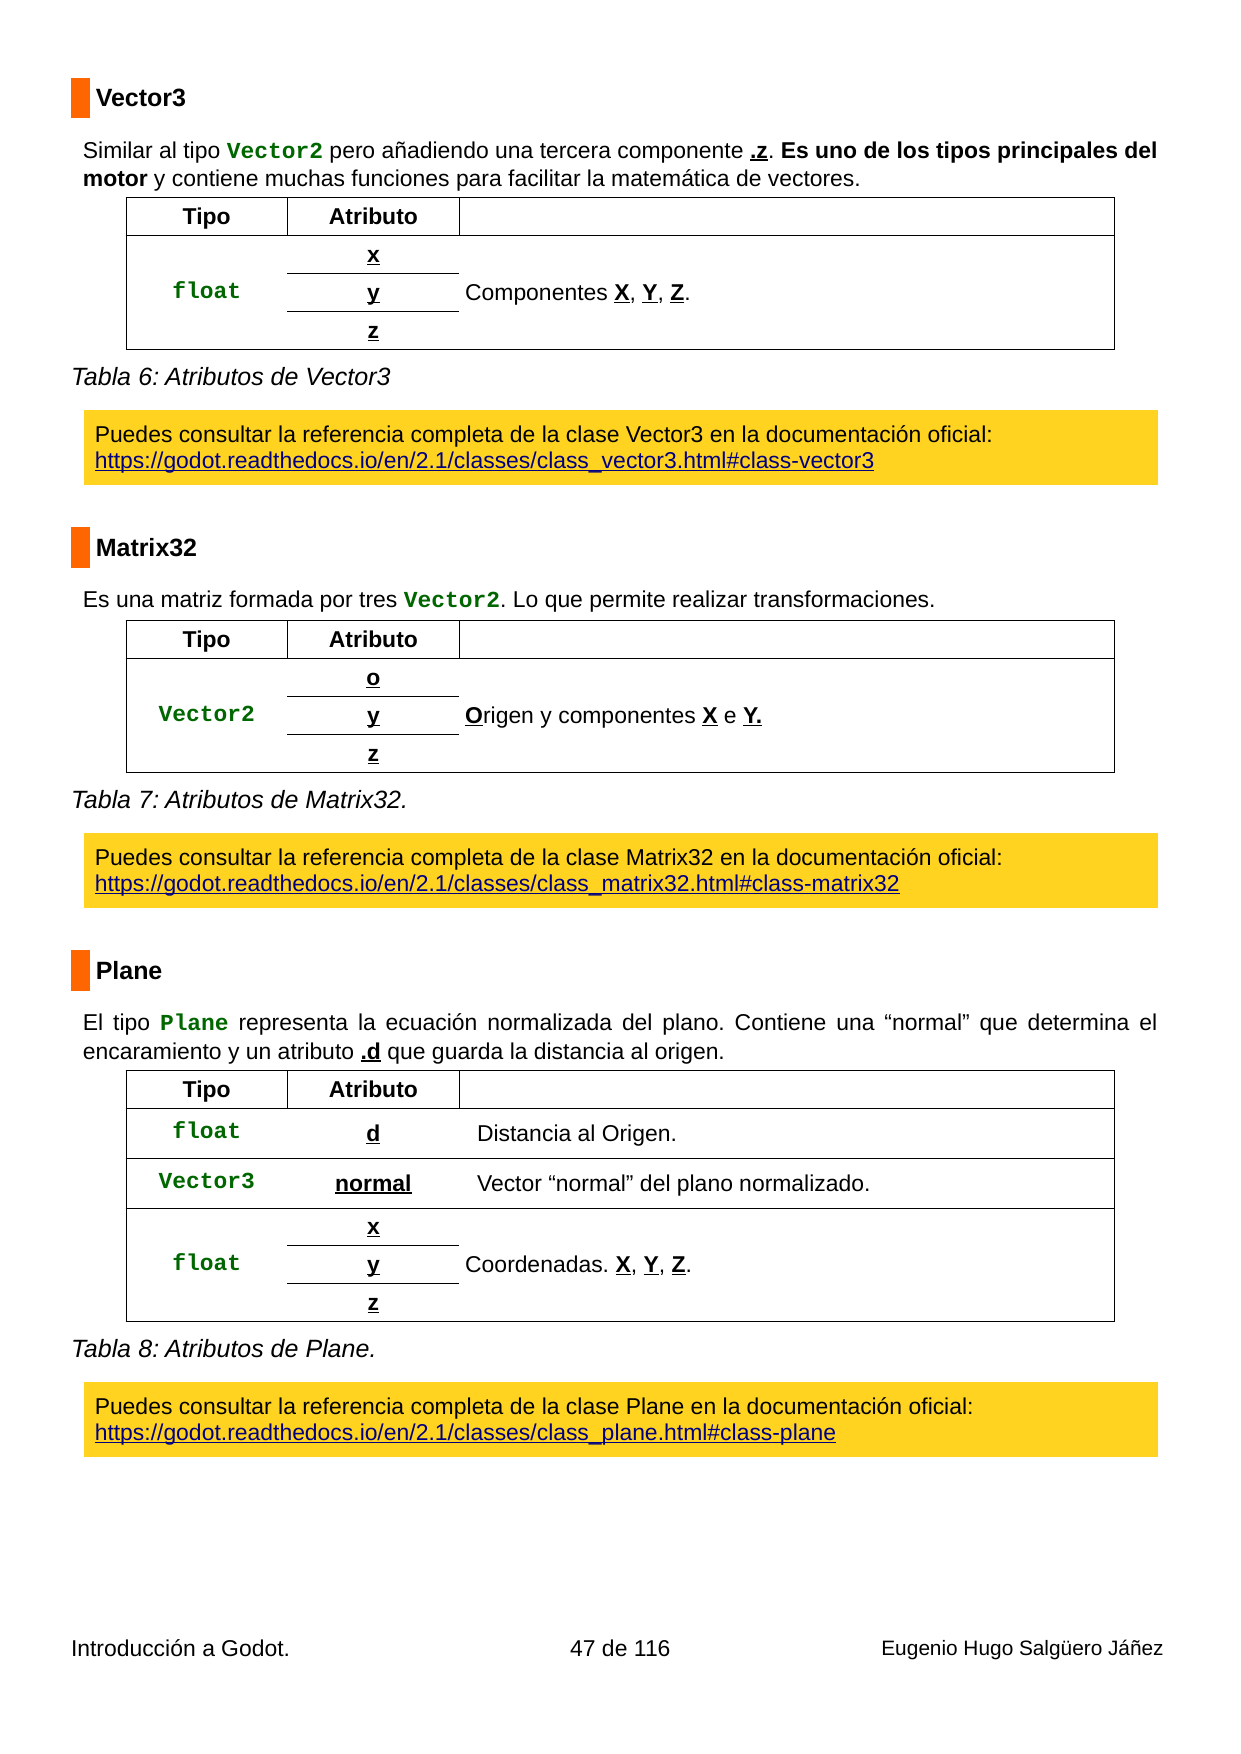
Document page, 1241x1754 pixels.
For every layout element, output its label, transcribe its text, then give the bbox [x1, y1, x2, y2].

table_cell x [287, 236, 459, 273]
table_cell x [287, 1209, 459, 1245]
table_cell z [287, 312, 459, 349]
table_cell Origen y componentes X e Y. [459, 659, 1114, 772]
table_cell normal [287, 1159, 459, 1207]
table_cell float [127, 1109, 287, 1158]
text Tabla 7: Atributos de Matrix32. [71, 785, 1169, 813]
table_cell float [127, 1209, 287, 1321]
text Tabla 8: Atributos de Plane. [71, 1334, 1169, 1363]
table_cell Vector3 [127, 1159, 287, 1207]
table_cell Coordenadas. X, Y, Z. [459, 1209, 1114, 1321]
subtitle Matrix32 [90, 527, 1169, 568]
table_cell float [127, 236, 287, 349]
table_header Atributo [288, 198, 459, 235]
table_cell z [287, 735, 459, 772]
table_header Tipo [127, 621, 287, 658]
table_cell Componentes X, Y, Z. [459, 236, 1114, 349]
table_cell Vector2 [127, 659, 287, 772]
text Puedes consultar la referencia completa de la clase Matrix32 en la documentación oficial: https://godot.readthedocs.io/en/2.1/classes/class_matrix32.html#class-matrix32 [84, 833, 1158, 908]
text Es una matriz formada por tres Vector2. Lo que permite realizar transformaciones. [83, 586, 1158, 614]
text Puedes consultar la referencia completa de la clase Vector3 en la documentación oficial: https://godot.readthedocs.io/en/2.1/classes/class_vector3.html#class-vector3 [84, 410, 1158, 485]
text Tabla 6: Atributos de Vector3 [71, 361, 1169, 390]
table_header Tipo [127, 198, 287, 235]
table_cell y [287, 697, 459, 734]
table_cell Vector “normal” del plano normalizado. [459, 1159, 1114, 1207]
table_header [460, 1071, 1114, 1108]
table_cell y [287, 1246, 459, 1283]
subtitle Plane [90, 950, 1169, 991]
subtitle Vector3 [71, 77, 1169, 118]
table_header [460, 621, 1114, 658]
text Puedes consultar la referencia completa de la clase Plane en la documentación oficial: https://godot.readthedocs.io/en/2.1/classes/class_plane.html#class-plane [84, 1382, 1158, 1457]
table_header Atributo [288, 621, 459, 658]
table_header Atributo [288, 1071, 459, 1108]
text Similar al tipo Vector2 pero añadiendo una tercera componente .z. Es uno de los tipos principales del motor y contiene muchas funciones para facilitar la matemática de vectores. [83, 137, 1158, 191]
table_cell Distancia al Origen. [459, 1109, 1114, 1158]
table_header [460, 198, 1114, 235]
table_header Tipo [127, 1071, 287, 1108]
table_cell y [287, 274, 459, 311]
table_cell o [287, 659, 459, 696]
table_cell z [287, 1284, 459, 1321]
text El tipo Plane representa la ecuación normalizada del plano. Contiene una “normal” que determina el encaramiento y un atributo .d que guarda la distancia al origen. [83, 1009, 1158, 1064]
table_cell d [287, 1109, 459, 1158]
